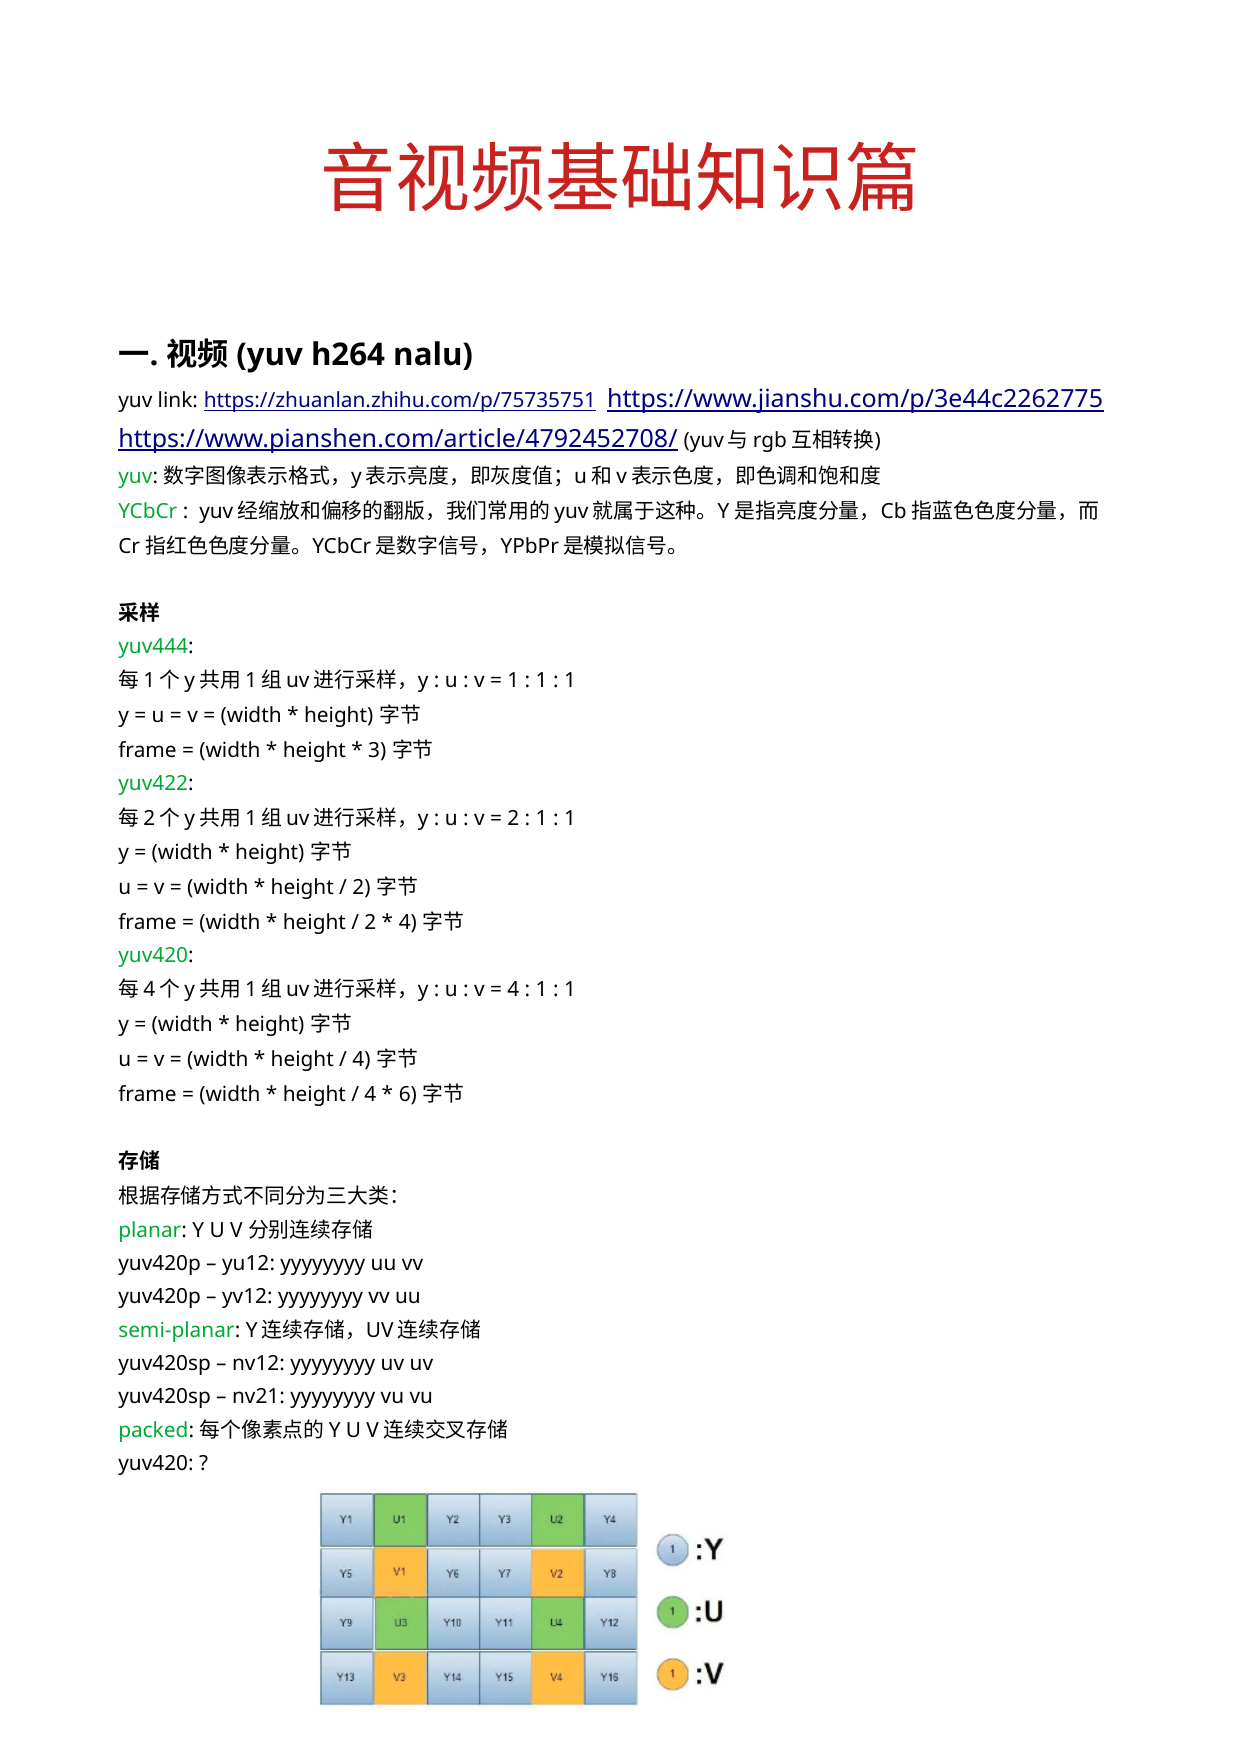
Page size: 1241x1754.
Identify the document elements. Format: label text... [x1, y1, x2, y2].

text 根据存储方式不同分为三大类： [118, 1179, 1122, 1209]
text yuv444: [118, 631, 1122, 659]
text yuv link: https://zhuanlan.zhihu.com/p/75735751 https://www.jianshu.com/p/3e44c2262775 [118, 381, 1122, 415]
text packed: 每个像素点的Y U V连续交叉存储 [118, 1414, 1122, 1444]
text 音视频基础知识篇 [118, 118, 1122, 227]
text y = u = v = (width * height) 字节 [118, 698, 1122, 729]
text 存储 [118, 1144, 1122, 1174]
text 每2个y共用1组uv进行采样，y : u : v = 2 : 1 : 1 [118, 801, 1122, 831]
text u = v = (width * height / 2) 字节 [118, 870, 1122, 901]
text 每4个y共用1组uv进行采样，y : u : v = 4 : 1 : 1 [118, 972, 1122, 1003]
text yuv420: ? [118, 1448, 1122, 1477]
text https://www.pianshen.com/article/4792452708/ (yuv与rgb互相转换) [118, 420, 1122, 454]
text 一. 视频 (yuv h264 nalu) [118, 329, 1122, 374]
text planar: Y U V 分别连续存储 [118, 1214, 1122, 1244]
text yuv420sp – nv12: yyyyyyyy uv uv [118, 1348, 1122, 1377]
text YCbCr : yuv经缩放和偏移的翻版，我们常用的yuv就属于这种。Y 是指亮度分量，Cb 指蓝色色度分量，而 Cr 指红色色度分量。YCbCr是数字信号，YPbPr是模拟信号。 [118, 494, 1122, 559]
text frame = (width * height * 3) 字节 [118, 733, 1122, 764]
text yuv420: [118, 940, 1122, 968]
text yuv420sp – nv21: yyyyyyyy vu vu [118, 1381, 1122, 1409]
picture [318, 1486, 732, 1711]
text yuv420p – yu12: yyyyyyyy uu vv [118, 1248, 1122, 1277]
text frame = (width * height / 4 * 6) 字节 [118, 1077, 1122, 1107]
text y = (width * height) 字节 [118, 1007, 1122, 1038]
text yuv422: [118, 768, 1122, 797]
text y = (width * height) 字节 [118, 836, 1122, 866]
text semi-planar: Y连续存储，UV连续存储 [118, 1314, 1122, 1344]
text 每1个y共用1组uv进行采样，y : u : v = 1 : 1 : 1 [118, 664, 1122, 694]
text yuv: 数字图像表示格式，y表示亮度，即灰度值；u和v表示色度，即色调和饱和度 [118, 459, 1122, 490]
text u = v = (width * height / 4) 字节 [118, 1042, 1122, 1072]
text frame = (width * height / 2 * 4) 字节 [118, 905, 1122, 935]
text yuv420p – yv12: yyyyyyyy vv uu [118, 1281, 1122, 1309]
text 采样 [118, 596, 1122, 627]
